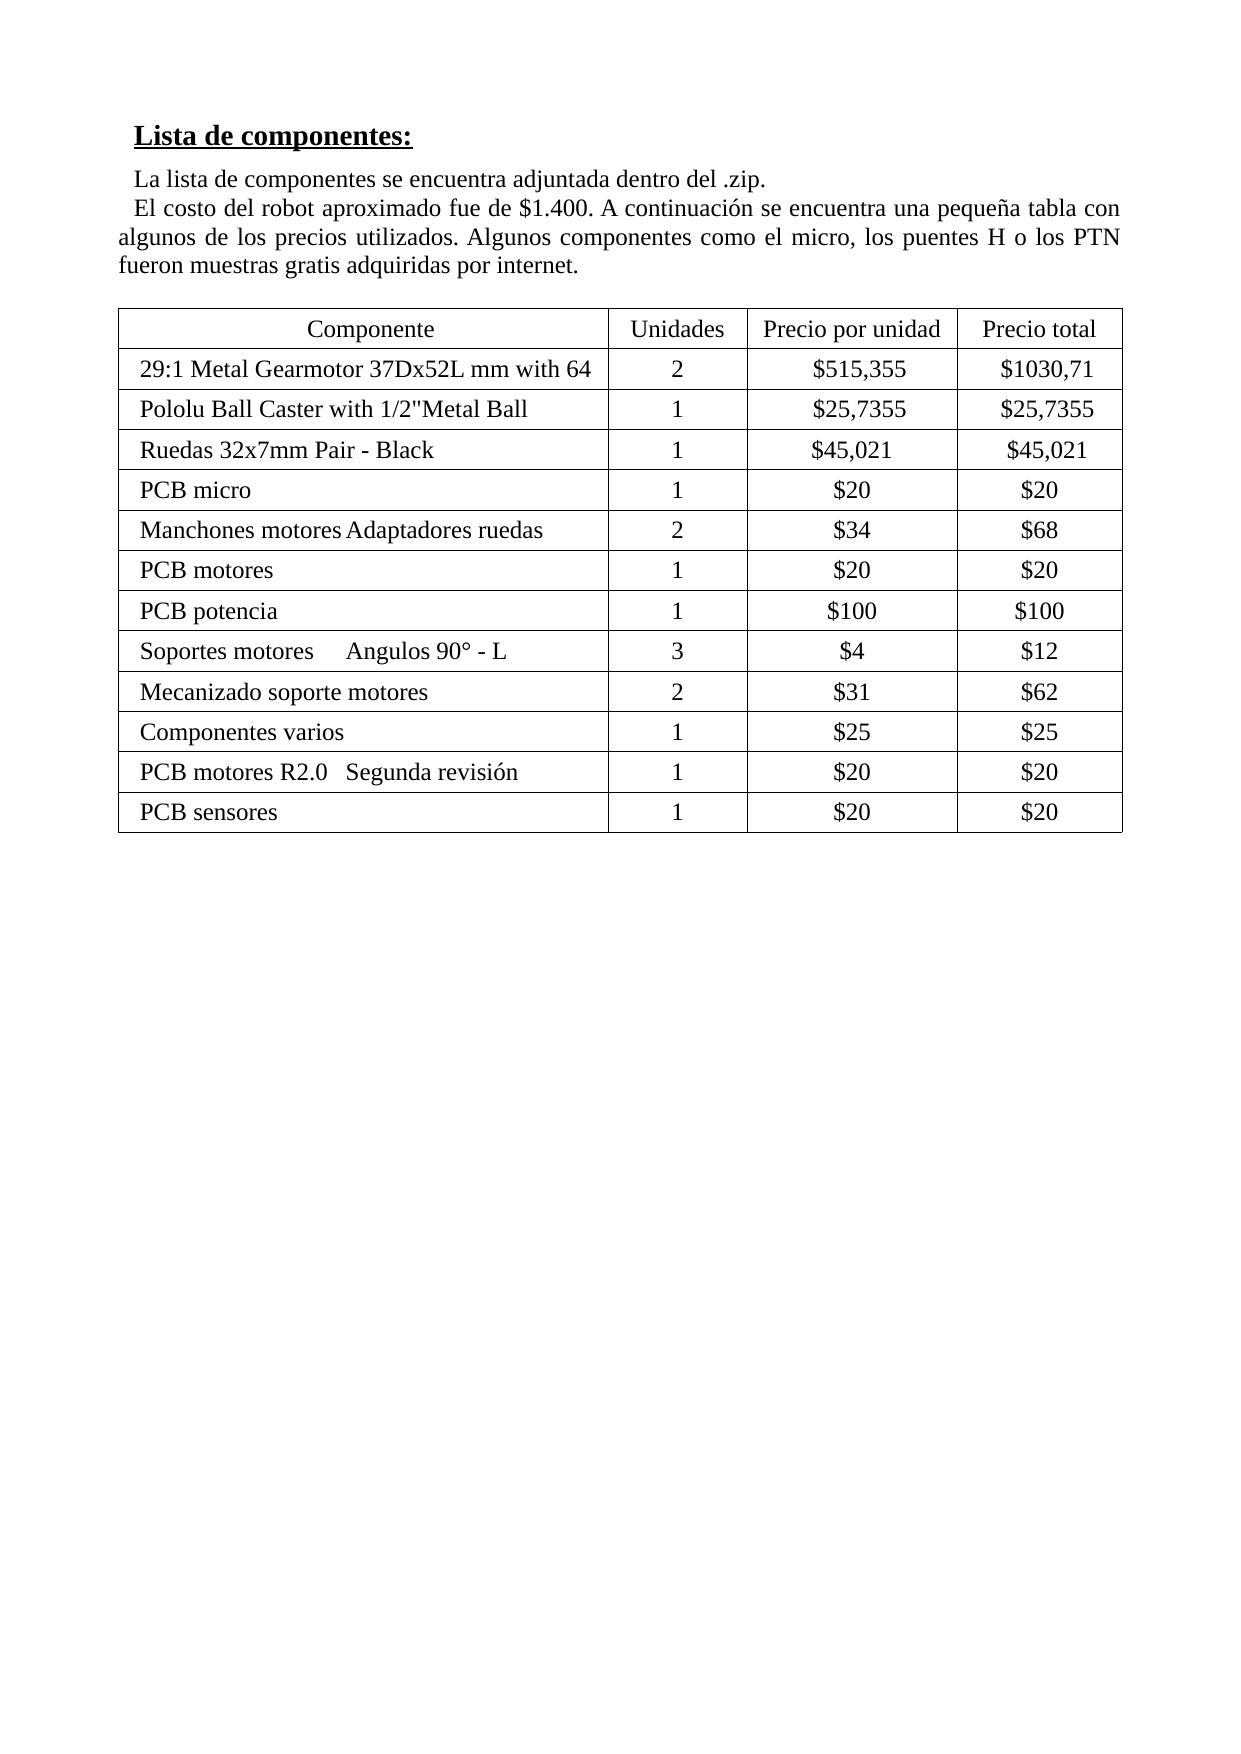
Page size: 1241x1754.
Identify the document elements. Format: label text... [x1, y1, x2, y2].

table_cell Pololu Ball Caster with 1/2"Metal Ball [119, 390, 608, 429]
text El costo del robot aproximado fue de $1.400. A continuación se encuentra una pequeña tabla con algunos de los precios utilizados. Algunos componentes como el micro, los puentes H o los PTN fueron muestras gratis adquiridas por internet. [118, 193, 1122, 279]
table_cell $100 [748, 591, 957, 630]
text Lista de componentes: [118, 118, 1122, 152]
table_cell 1 [609, 390, 747, 429]
text La lista de componentes se encuentra adjuntada dentro del .zip. [118, 164, 1122, 193]
table_cell $31 [748, 672, 957, 711]
table_cell Componentes varios [119, 712, 608, 751]
table_cell $1030,71 [958, 349, 1122, 388]
table_cell PCB motores R2.0 Segunda revisión [119, 752, 608, 792]
table_cell Soportes motores Angulos 90° - L [119, 631, 608, 671]
table_cell 29:1 Metal Gearmotor 37Dx52L mm with 64 [119, 349, 608, 388]
table_cell $20 [958, 752, 1122, 792]
table_header Componente [119, 309, 608, 348]
table_cell $20 [748, 752, 957, 792]
table_cell $20 [958, 551, 1122, 590]
table_cell 1 [609, 752, 747, 792]
table_cell $12 [958, 631, 1122, 671]
table_cell $45,021 [958, 430, 1122, 469]
table_cell 2 [609, 349, 747, 388]
table_cell 1 [609, 551, 747, 590]
table_cell $20 [748, 470, 957, 509]
table_cell 2 [609, 672, 747, 711]
table_cell $62 [958, 672, 1122, 711]
table_cell PCB micro [119, 470, 608, 509]
table_cell $100 [958, 591, 1122, 630]
table_cell 1 [609, 591, 747, 630]
table_cell Manchones motores Adaptadores ruedas [119, 511, 608, 550]
table_header Precio por unidad [748, 309, 957, 348]
table_cell Mecanizado soporte motores [119, 672, 608, 711]
table_cell $68 [958, 511, 1122, 550]
table_cell $20 [748, 793, 957, 832]
table_cell $20 [958, 470, 1122, 509]
table_cell $45,021 [748, 430, 957, 469]
table_cell $20 [748, 551, 957, 590]
table_cell $25,7355 [748, 390, 957, 429]
table_cell 2 [609, 511, 747, 550]
table_cell PCB motores [119, 551, 608, 590]
table_cell $34 [748, 511, 957, 550]
table_cell $25 [958, 712, 1122, 751]
table_cell 3 [609, 631, 747, 671]
table_cell 1 [609, 470, 747, 509]
table_cell PCB sensores [119, 793, 608, 832]
table_cell $4 [748, 631, 957, 671]
table_cell Ruedas 32x7mm Pair - Black [119, 430, 608, 469]
table_header Precio total [958, 309, 1122, 348]
table_cell $25 [748, 712, 957, 751]
table_cell 1 [609, 430, 747, 469]
table_cell 1 [609, 793, 747, 832]
table_cell PCB potencia [119, 591, 608, 630]
table_header Unidades [609, 309, 747, 348]
table_cell 1 [609, 712, 747, 751]
table_cell $20 [958, 793, 1122, 832]
table_cell $515,355 [748, 349, 957, 388]
table_cell $25,7355 [958, 390, 1122, 429]
